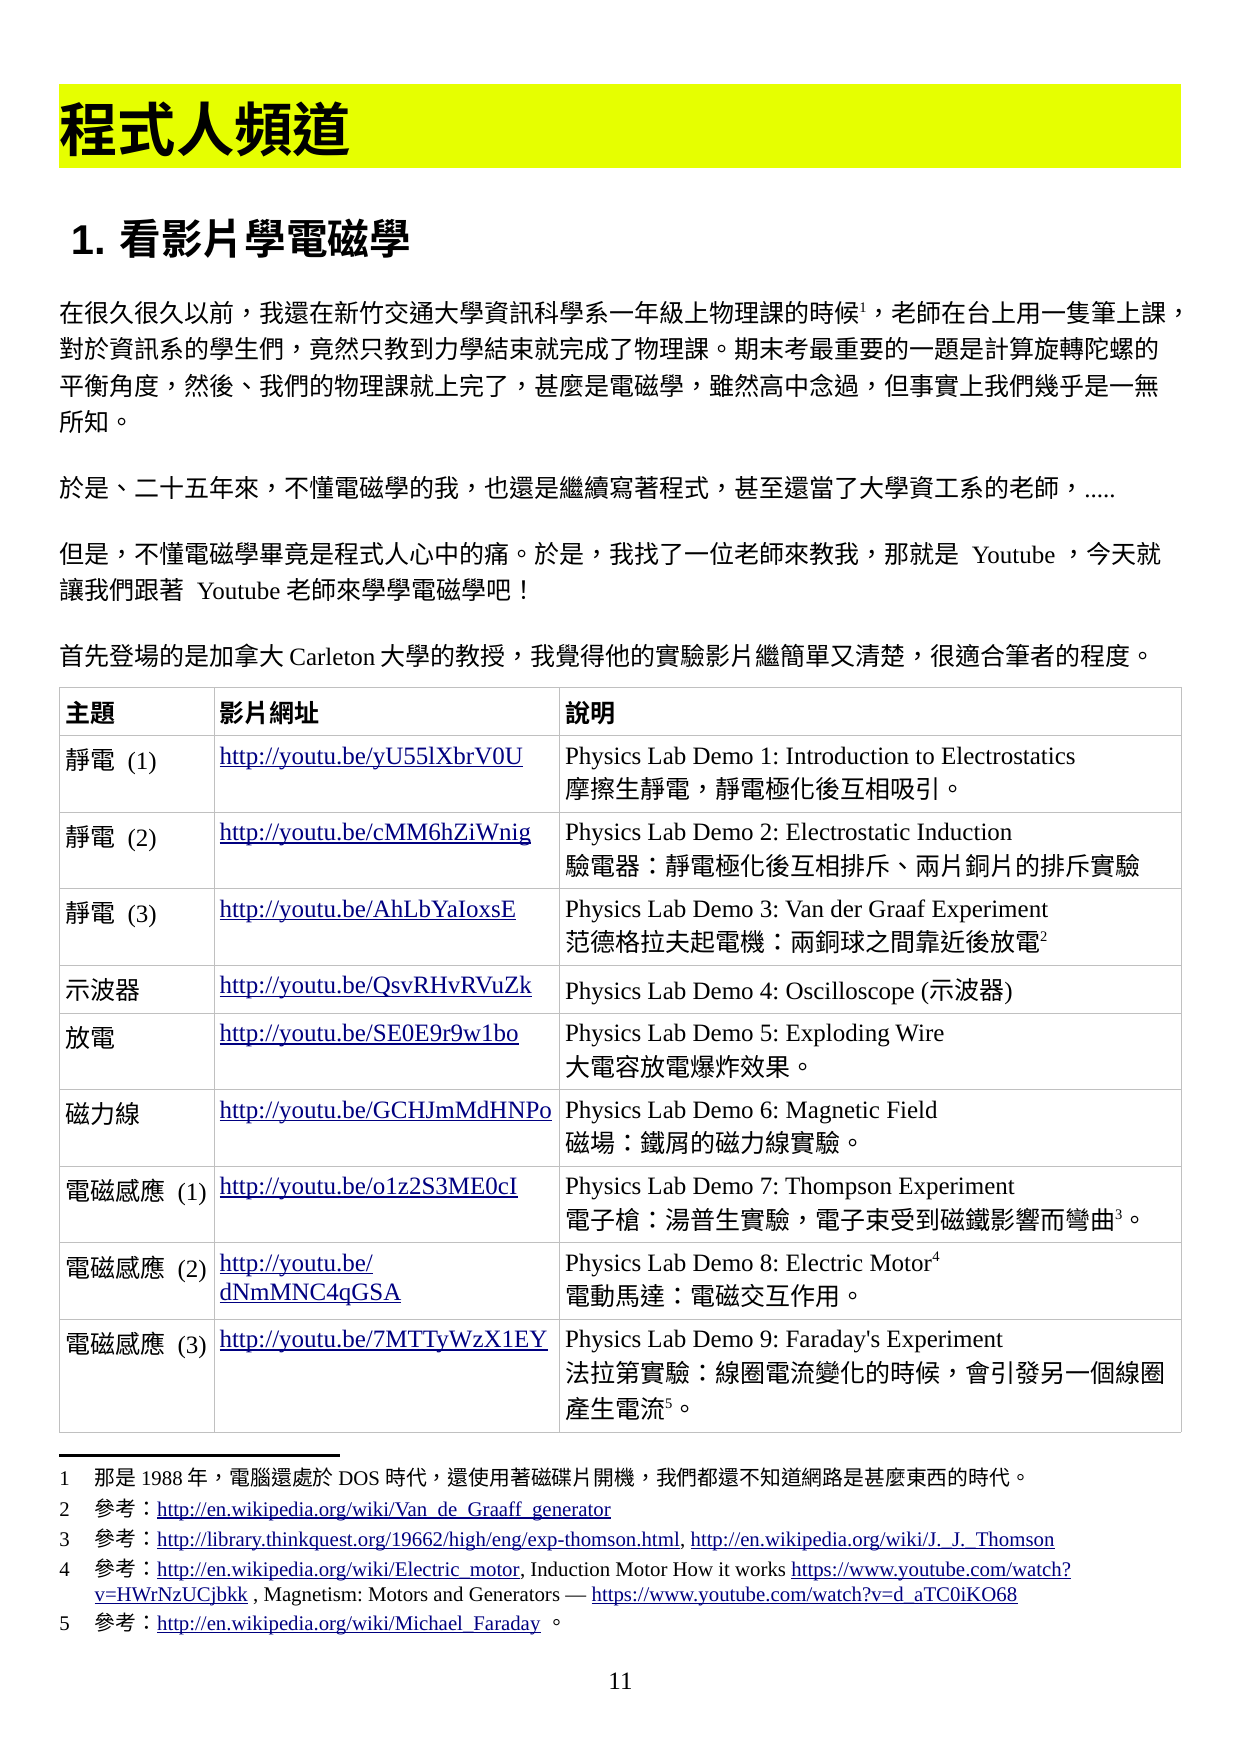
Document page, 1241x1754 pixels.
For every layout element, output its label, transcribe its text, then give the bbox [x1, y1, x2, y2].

table_cell Physics Lab Demo 7: Thompson Experiment 電子槍：湯普生實驗，電子束受到磁鐵影響而彎曲。 [560, 1167, 1181, 1242]
table_cell Physics Lab Demo 3: Van der Graaf Experiment 范德格拉夫起電機：兩銅球之間靠近後放電 [560, 889, 1181, 965]
table_cell 電磁感應 (1) [60, 1167, 214, 1242]
table_cell Physics Lab Demo 8: Electric Motor 電動馬達：電磁交互作用。 [560, 1243, 1181, 1319]
table_cell http://youtu.be/AhLbYaIoxsE [215, 889, 559, 965]
table_header 主題 [60, 688, 214, 735]
table_cell Physics Lab Demo 9: Faraday's Experiment 法拉第實驗：線圈電流變化的時候，會引發另一個線圈產生電流。 [560, 1320, 1181, 1432]
table_cell http://youtu.be/o1z2S3ME0cI [215, 1167, 559, 1242]
table_cell Physics Lab Demo 5: Exploding Wire 大電容放電爆炸效果。 [560, 1014, 1181, 1089]
table_cell 靜電 (1) [60, 736, 214, 812]
table_cell http://youtu.be/7MTTyWzX1EY [215, 1320, 559, 1432]
table_cell 靜電 (3) [60, 889, 214, 965]
text 在很久很久以前，我還在新竹交通大學資訊科學系一年級上物理課的時候，老師在台上用一隻筆上課，對於資訊系的學生們，竟然只教到力學結束就完成了物理課。期末考最重要的一題是計算旋轉陀螺的平衡角度，然後、我們的物理課就上完了，甚麼是電磁學，雖然高中念過，但事實上我們幾乎是一無所知。 [59, 294, 1181, 439]
text 那是 1988 年，電腦還處於 DOS 時代，還使用著磁碟片開機，我們都還不知道網路是甚麼東西的時代。 [59, 1462, 1181, 1492]
text 於是、二十五年來，不懂電磁學的我，也還是繼續寫著程式，甚至還當了大學資工系的老師，..... [59, 468, 1181, 504]
table_cell 靜電 (2) [60, 813, 214, 888]
subtitle 看影片學電磁學 [59, 206, 1181, 266]
table_cell 示波器 [60, 966, 214, 1012]
text 首先登場的是加拿大Carleton大學的教授，我覺得他的實驗影片繼簡單又清楚，很適合筆者的程度。 [59, 636, 1181, 672]
subtitle 程式人頻道 [59, 84, 1181, 168]
table_cell 放電 [60, 1014, 214, 1089]
table_header 影片網址 [215, 688, 559, 735]
table_cell http://youtu.be/yU55lXbrV0U [215, 736, 559, 812]
table_cell http://youtu.be/GCHJmMdHNPo [215, 1090, 559, 1166]
table_cell http://youtu.be/cMM6hZiWnig [215, 813, 559, 888]
table_cell 電磁感應 (3) [60, 1320, 214, 1432]
table_cell Physics Lab Demo 4: Oscilloscope (示波器) [560, 966, 1181, 1012]
table_cell http://youtu.be/QsvRHvRVuZk [215, 966, 559, 1012]
table_cell http://youtu.be/SE0E9r9w1bo [215, 1014, 559, 1089]
table_header 說明 [560, 688, 1181, 735]
table_cell 電磁感應 (2) [60, 1243, 214, 1319]
table_cell Physics Lab Demo 1: Introduction to Electrostatics 摩擦生靜電，靜電極化後互相吸引。 [560, 736, 1181, 812]
table_cell http://youtu.be/dNmMNC4qGSA [215, 1243, 559, 1319]
table_cell Physics Lab Demo 6: Magnetic Field 磁場：鐵屑的磁力線實驗。 [560, 1090, 1181, 1166]
text 但是，不懂電磁學畢竟是程式人心中的痛。於是，我找了一位老師來教我，那就是 Youtube ，今天就讓我們跟著 Youtube 老師來學學電磁學吧！ [59, 534, 1181, 607]
table_cell 磁力線 [60, 1090, 214, 1166]
table_cell Physics Lab Demo 2: Electrostatic Induction 驗電器：靜電極化後互相排斥、兩片銅片的排斥實驗 [560, 813, 1181, 888]
